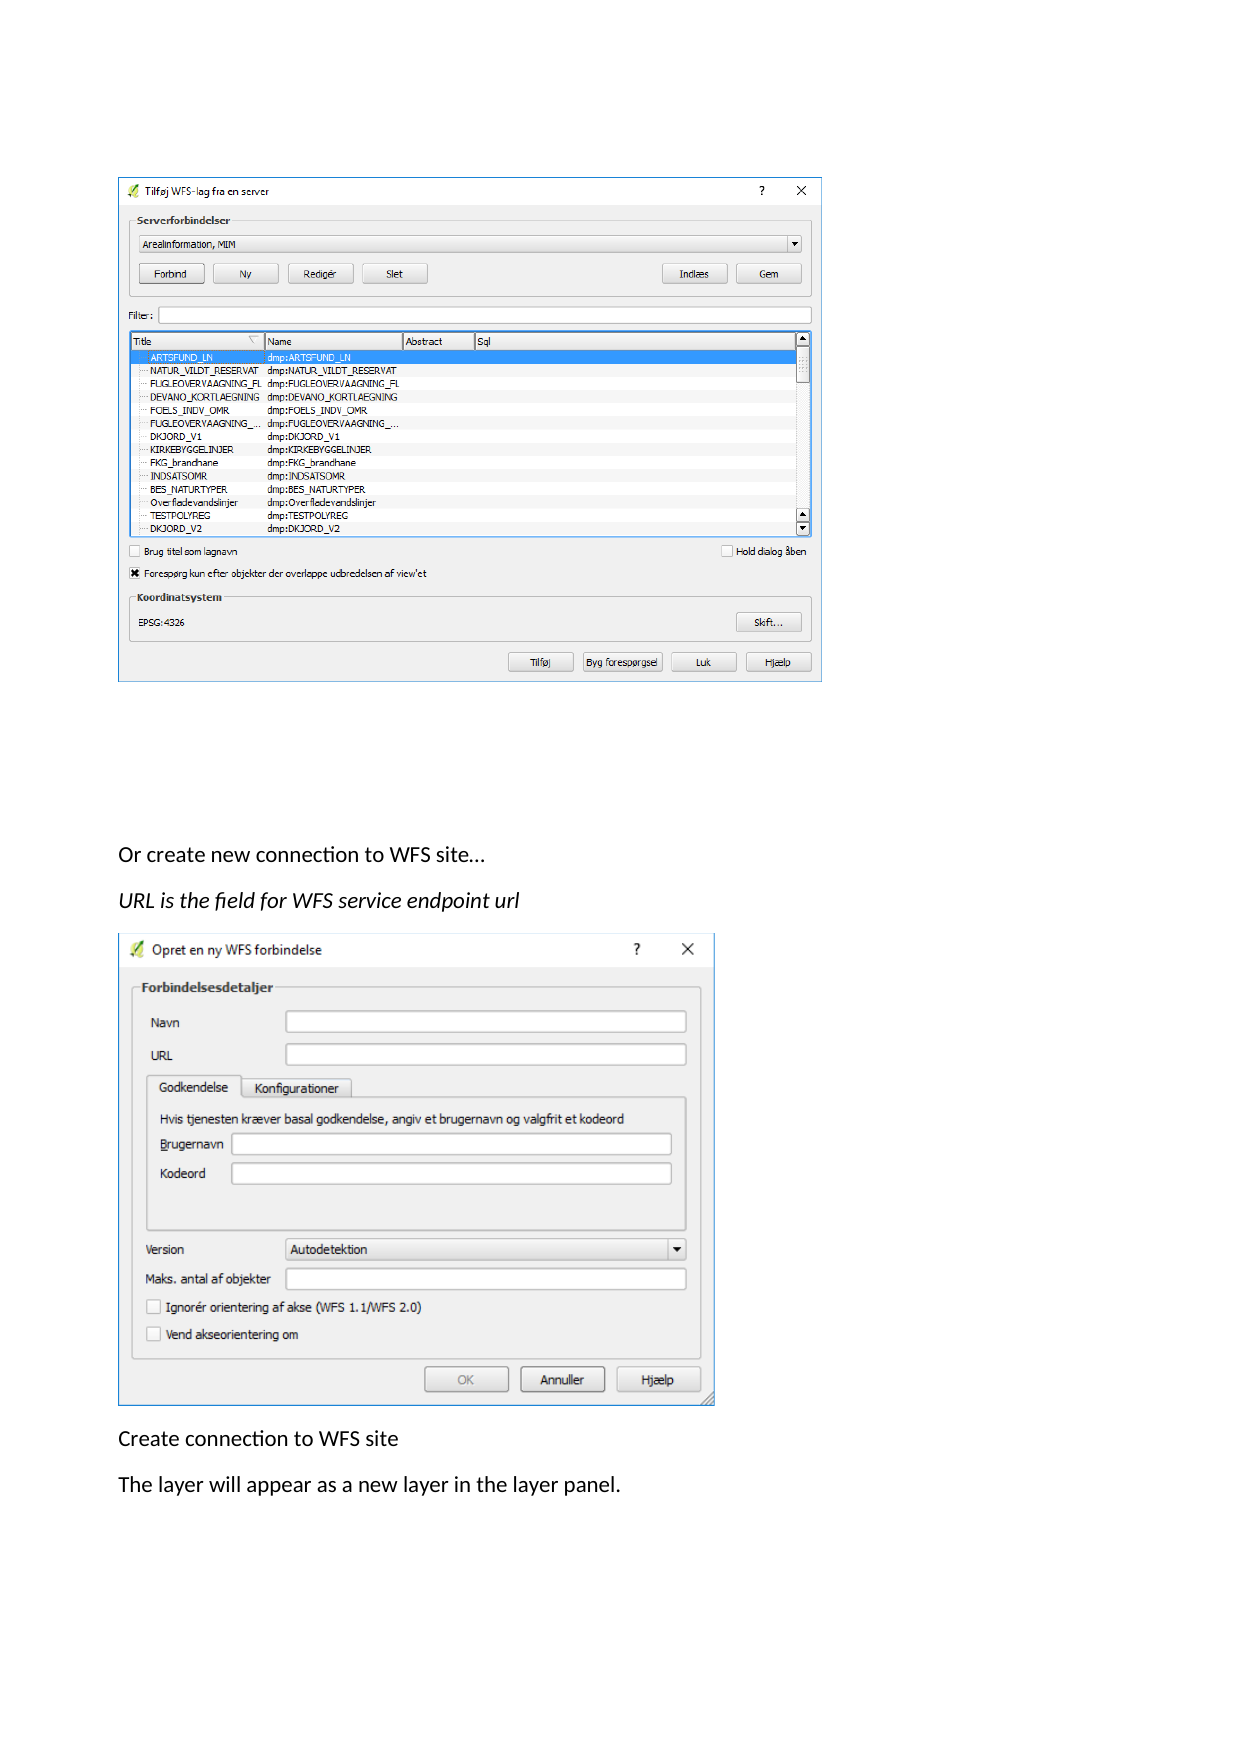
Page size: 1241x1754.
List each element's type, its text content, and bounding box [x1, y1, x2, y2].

text URL is the field for WFS service endpoint url [118, 886, 1122, 914]
text The layer will appear as a new layer in the layer panel. [118, 1470, 1122, 1498]
text Or create new connection to WFS site… [118, 840, 1122, 868]
text Create connection to WFS site [118, 1424, 1122, 1452]
